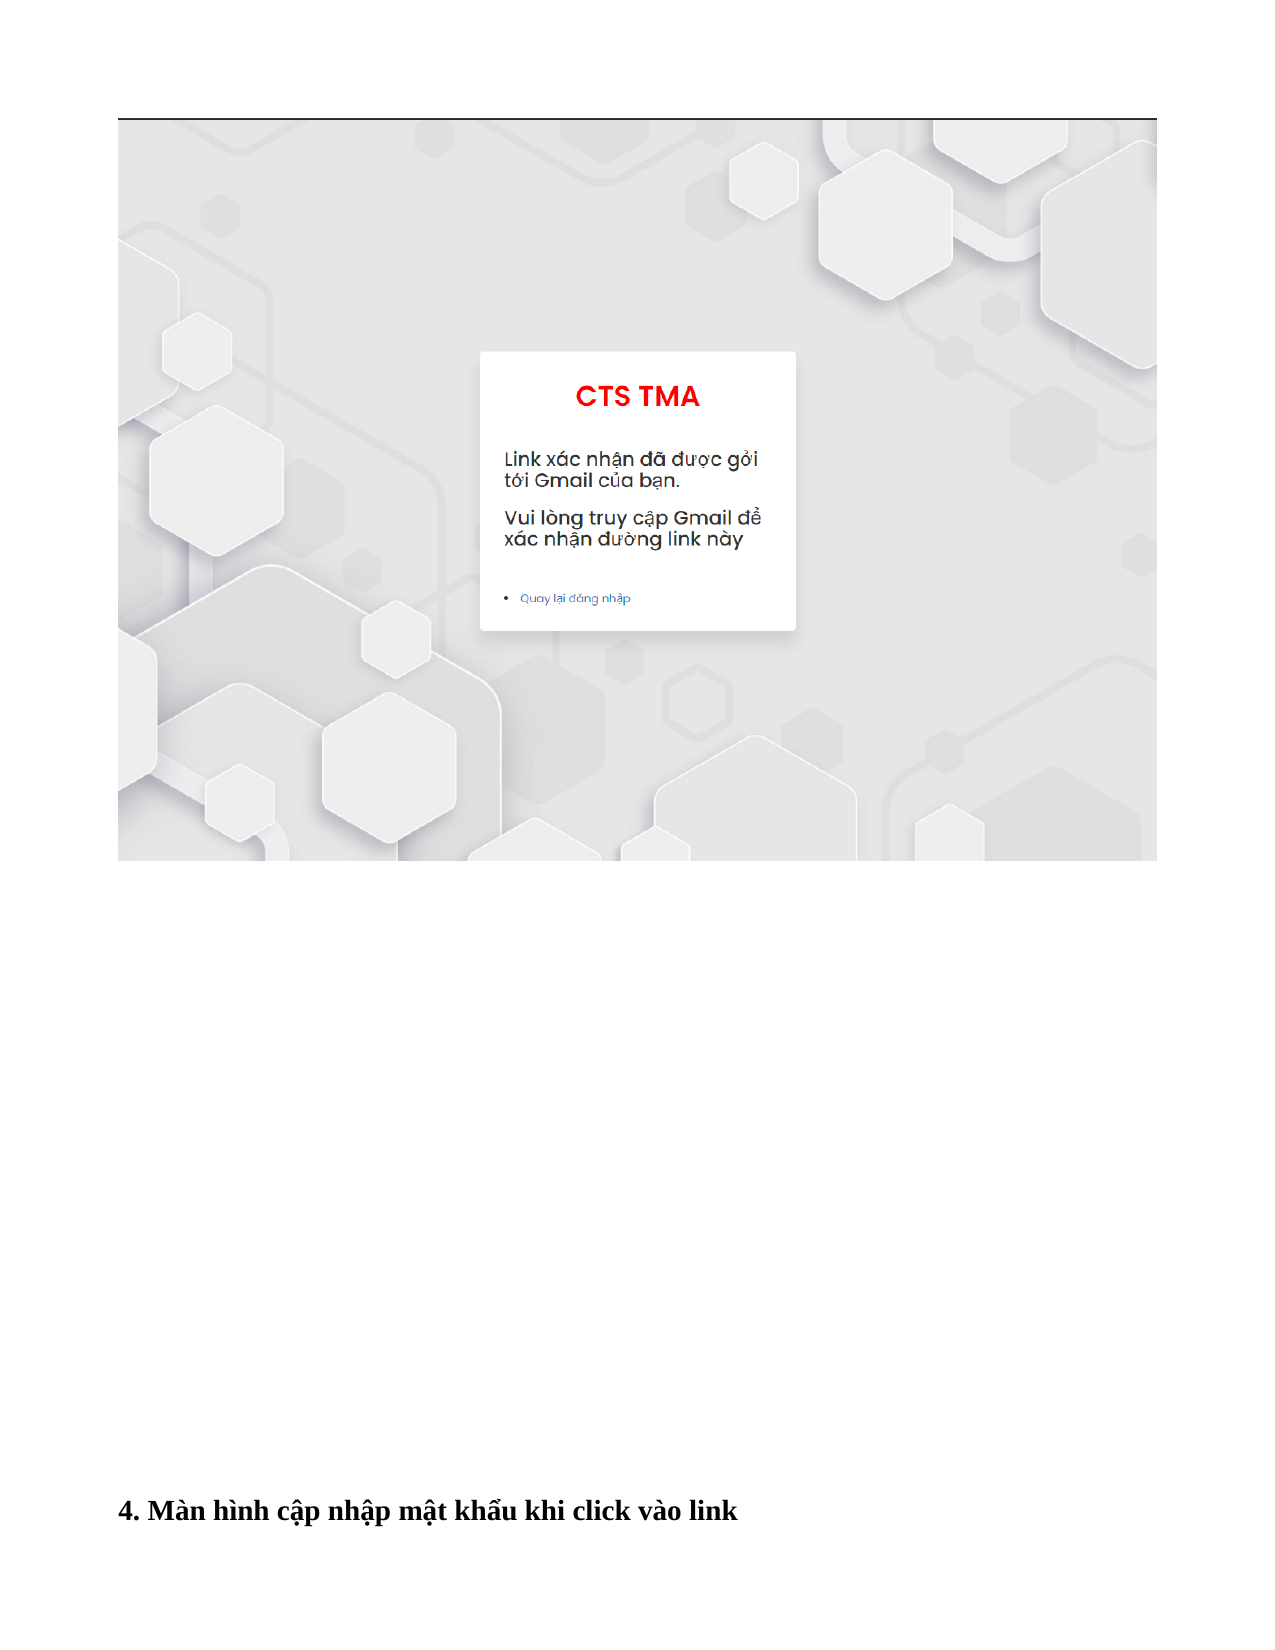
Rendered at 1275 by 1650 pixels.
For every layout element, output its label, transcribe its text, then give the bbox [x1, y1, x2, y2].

text 4. Màn hình cập nhập mật khẩu khi click vào link [118, 1493, 1157, 1527]
picture [118, 118, 1157, 861]
